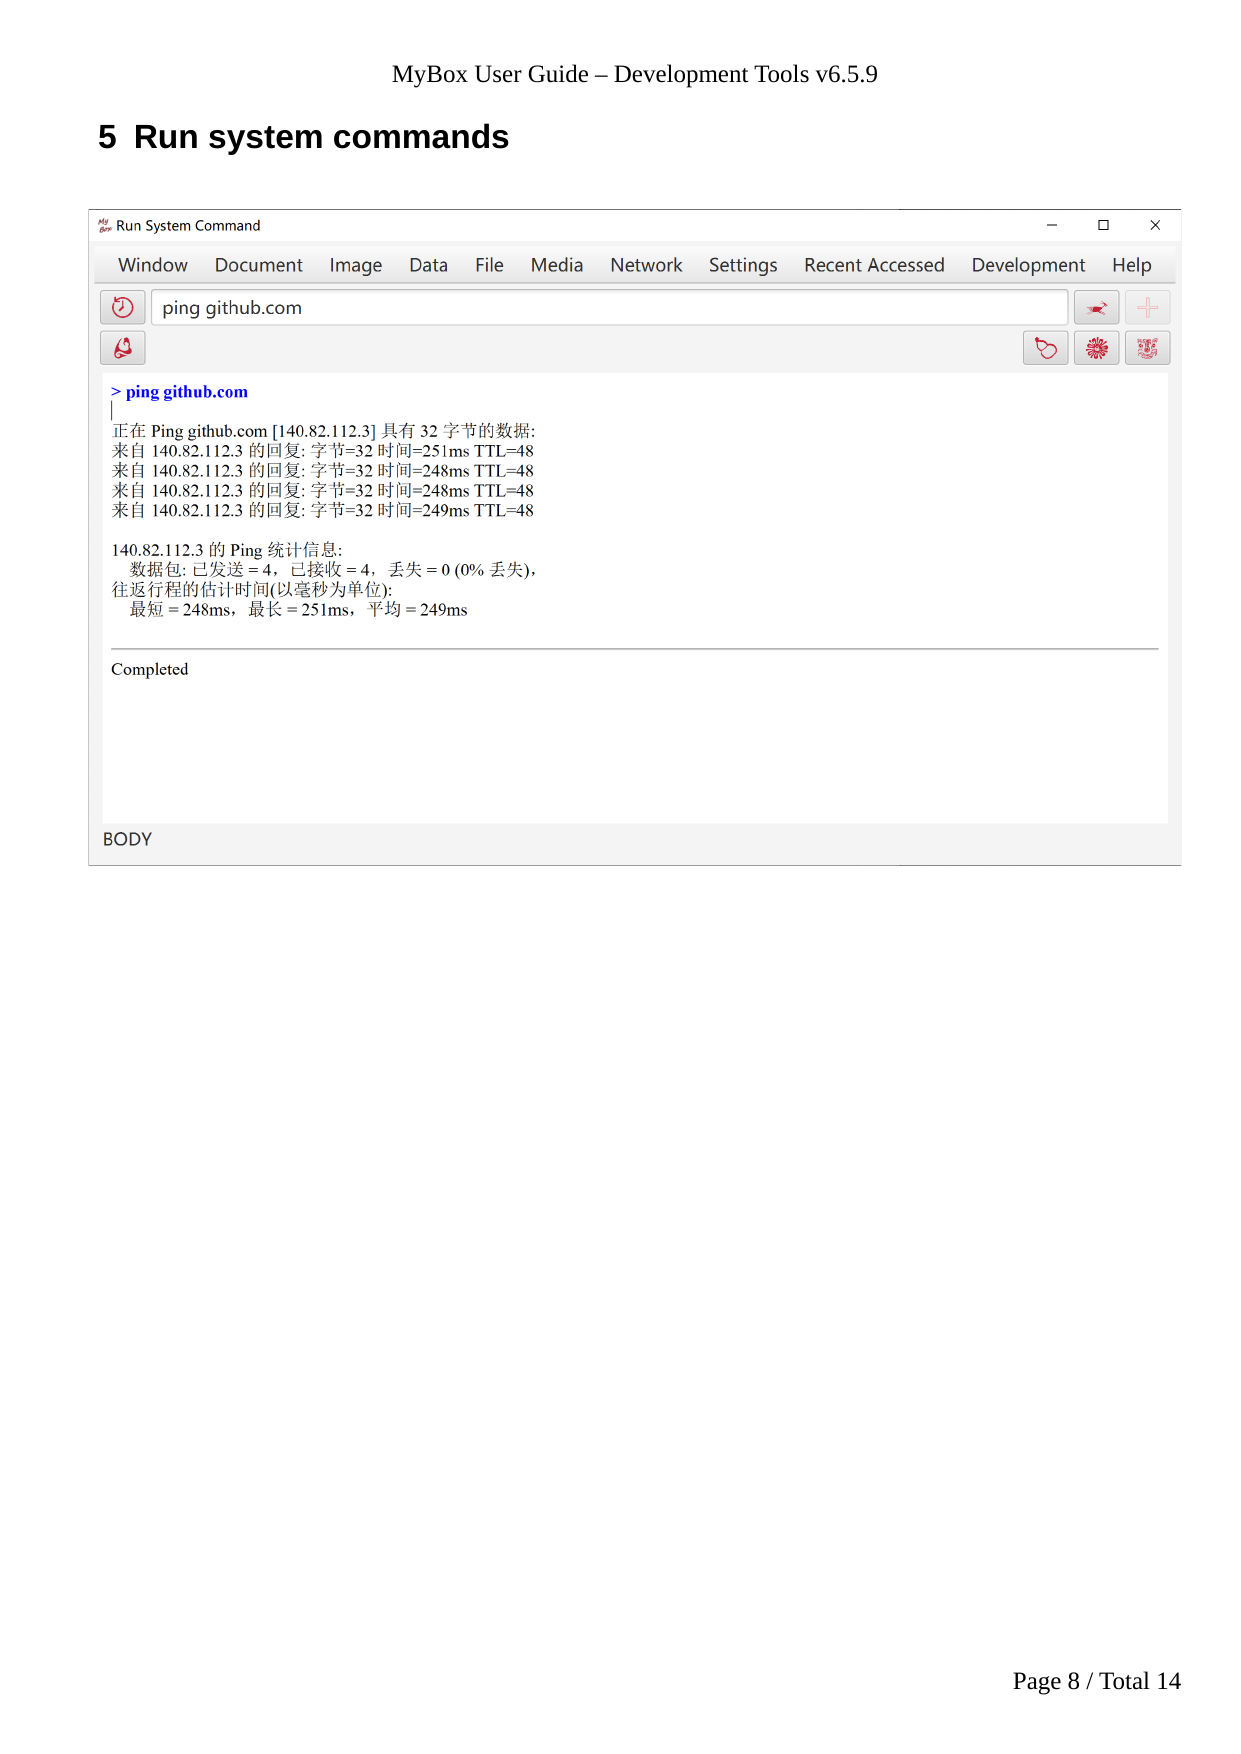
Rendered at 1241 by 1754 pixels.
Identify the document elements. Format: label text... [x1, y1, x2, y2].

picture [88, 209, 1182, 866]
subtitle Run system commands [88, 117, 1181, 156]
